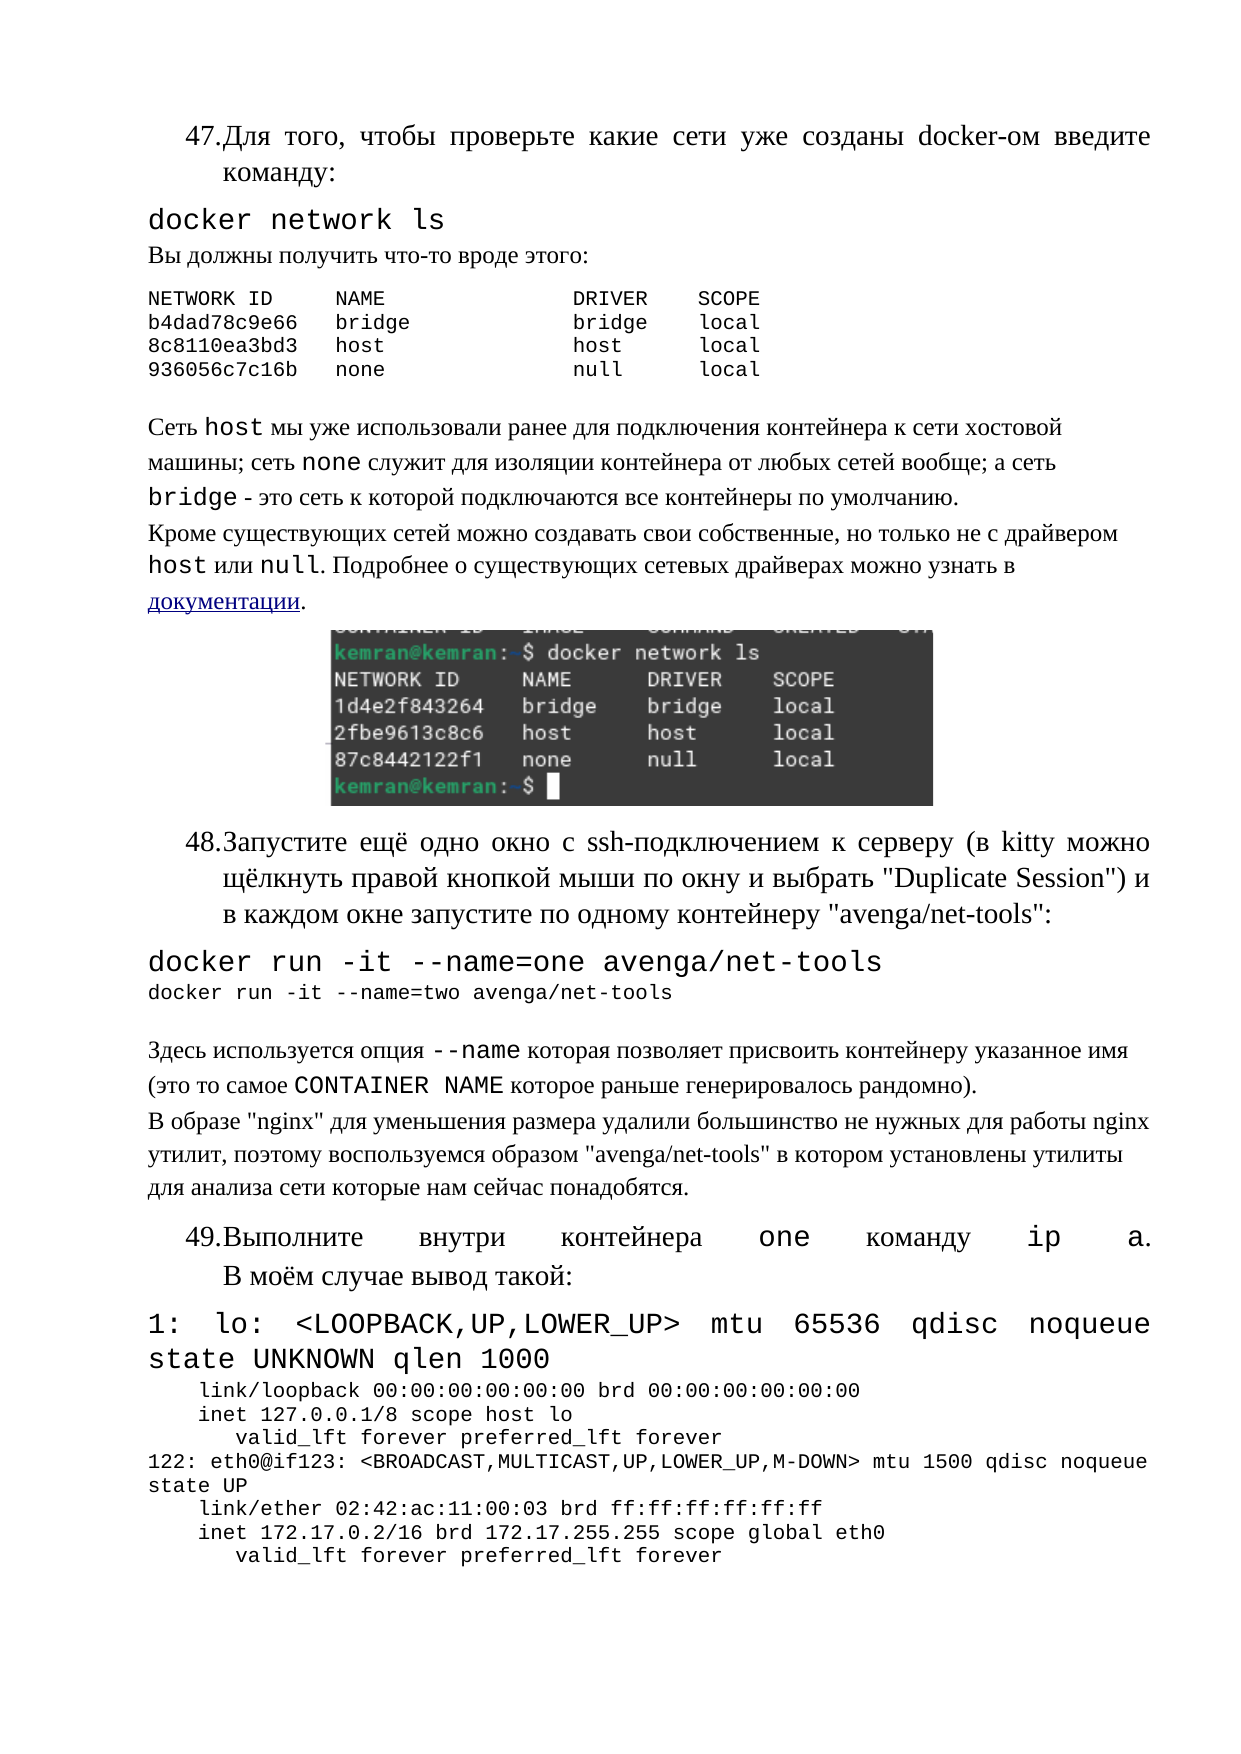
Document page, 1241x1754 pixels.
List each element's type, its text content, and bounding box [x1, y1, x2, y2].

text Сеть host мы уже использовали ранее для подключения контейнера к сети хостовой машины; сеть none служит для изоляции контейнера от любых сетей вообще; а сеть bridge - это сеть к которой подключаются все контейнеры по умолчанию. Кроме существующих сетей можно создавать свои собственные, но только не с драйвером host или null. Подробнее о существующих сетевых драйверах можно узнать в документации. [148, 412, 1152, 614]
text 8c8110ea3bd3 host host local [148, 336, 1152, 359]
text NETWORK ID NAME DRIVER SCOPE [148, 288, 1152, 312]
text b4dad78c9e66 bridge bridge local [148, 312, 1152, 336]
list Для того, чтобы проверьте какие сети уже созданы docker-ом введите команду: [185, 118, 1152, 188]
list Запустите ещё одно окно с ssh-подключением к серверу (в kitty можно щёлкнуть правой кнопкой мыши по окну и выбрать "Duplicate Session") и в каждом окне запустите по одному контейнеру "avenga/net-tools": [185, 824, 1152, 929]
text link/ether 02:42:ac:11:00:03 brd ff:ff:ff:ff:ff:ff [148, 1498, 1152, 1522]
text valid_lft forever preferred_lft forever [148, 1427, 1152, 1451]
list Выполните внутри контейнера one команду ip a. В моём случае вывод такой: [185, 1219, 1152, 1292]
text inet 172.17.0.2/16 brd 172.17.255.255 scope global eth0 [148, 1522, 1152, 1546]
picture [325, 630, 934, 806]
text docker network ls [148, 205, 1152, 238]
text 1: lo: <LOOPBACK,UP,LOWER_UP> mtu 65536 qdisc noqueue state UNKNOWN qlen 1000 [148, 1309, 1152, 1377]
text 936056c7c16b none null local [148, 359, 1152, 383]
text docker run -it --name=two avenga/net-tools [148, 982, 1152, 1006]
text Здесь используется опция --name которая позволяет присвоить контейнеру указанное имя (это то самое CONTAINER NAME которое раньше генерировалось рандомно). В образе "nginx" для уменьшения размера удалили большинство не нужных для работы nginx утилит, поэтому воспользуемся образом "avenga/net-tools" в котором установлены утилиты для анализа сети которые нам сейчас понадобятся. [148, 1036, 1152, 1201]
text inet 127.0.0.1/8 scope host lo [148, 1404, 1152, 1427]
text valid_lft forever preferred_lft forever [148, 1546, 1152, 1569]
text link/loopback 00:00:00:00:00:00 brd 00:00:00:00:00:00 [148, 1380, 1152, 1404]
text Вы должны получить что-то вроде этого: [148, 241, 1152, 269]
text 122: eth0@if123: <BROADCAST,MULTICAST,UP,LOWER_UP,M-DOWN> mtu 1500 qdisc noqueue state UP [148, 1451, 1152, 1498]
text docker run -it --name=one avenga/net-tools [148, 947, 1152, 980]
